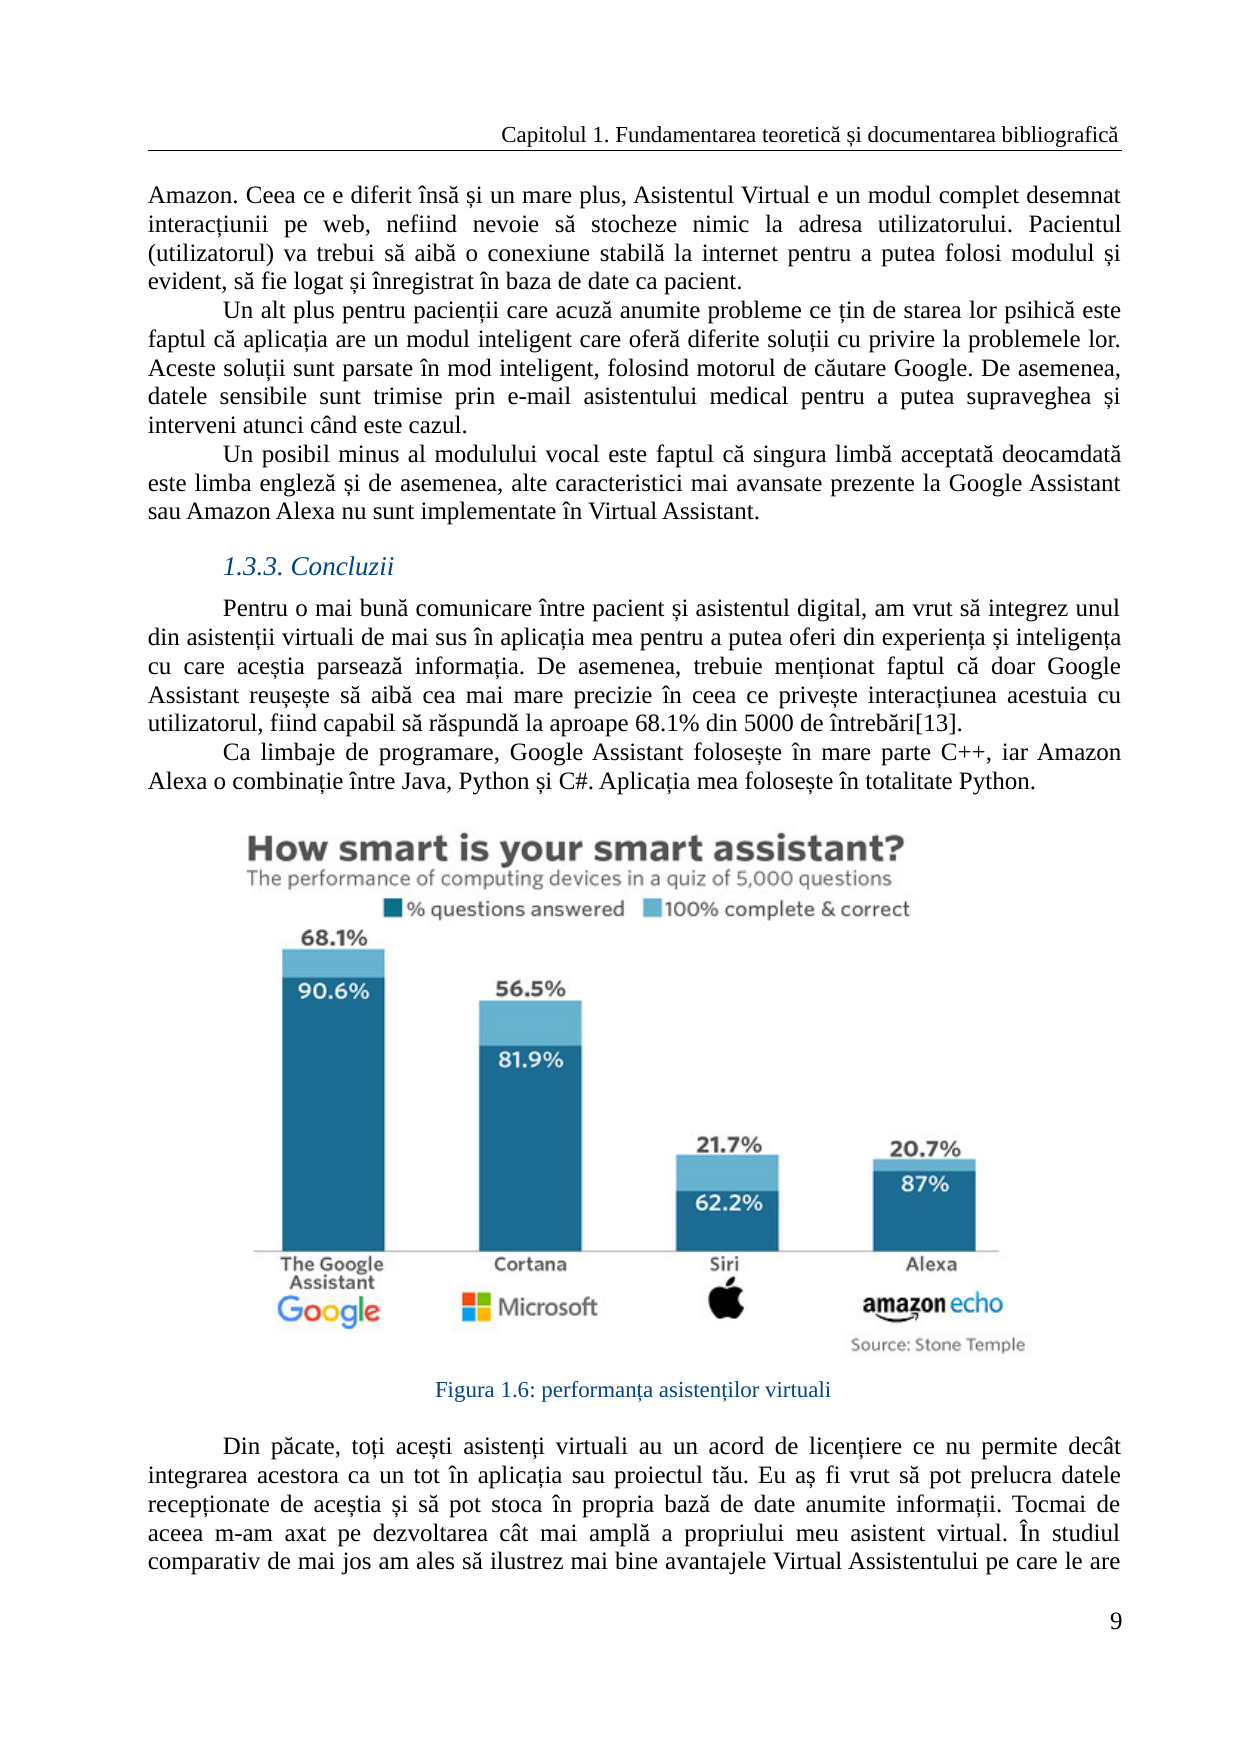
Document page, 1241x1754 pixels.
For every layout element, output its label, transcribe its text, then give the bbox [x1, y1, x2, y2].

text Din păcate, toți acești asistenți virtuali au un acord de licențiere ce nu permite decât integrarea acestora ca un tot în aplicația sau proiectul tău. Eu aș fi vrut să pot prelucra datele recepționate de aceștia și să pot stoca în propria bază de date anumite informații. Tocmai de aceea m-am axat pe dezvoltarea cât mai amplă a propriului meu asistent virtual. În studiul comparativ de mai jos am ales să ilustrez mai bine avantajele Virtual Assistentului pe care le are [148, 1431, 1122, 1575]
text Figura 1.6: performanța asistenților virtuali [146, 1372, 1120, 1403]
text Pentru o mai bună comunicare între pacient și asistentul digital, am vrut să integrez unul din asistenții virtuali de mai sus în aplicația mea pentru a putea oferi din experiența și inteligența cu care aceștia parsează informația. De asemenea, trebuie menționat faptul că doar Google Assistant reușește să aibă cea mai mare precizie în ceea ce privește interacțiunea acestuia cu utilizatorul, fiind capabil să răspundă la aproape 68.1% din 5000 de întrebări[8]. [148, 593, 1122, 737]
text Ca limbaje de programare, Google Assistant folosește în mare parte C++, iar Amazon Alexa o combinație între Java, Python și C#. Aplicația mea folosește în totalitate Python. [148, 737, 1122, 795]
text Un posibil minus al modulului vocal este faptul că singura limbă acceptată deocamdată este limba engleză și de asemenea, alte caracteristici mai avansate prezente la Google Assistant sau Amazon Alexa nu sunt implementate în Virtual Assistant. [148, 439, 1122, 525]
text Amazon. Ceea ce e diferit însă și un mare plus, Asistentul Virtual e un modul complet desemnat interacțiunii pe web, nefiind nevoie să stocheze nimic la adresa utilizatorului. Pacientul (utilizatorul) va trebui să aibă o conexiune stabilă la internet pentru a putea folosi modulul și evident, să fie logat și înregistrat în baza de date ca pacient. [148, 180, 1122, 295]
subtitle Concluzii [223, 550, 1122, 581]
picture [145, 823, 1121, 1372]
text Un alt plus pentru pacienții care acuză anumite probleme ce țin de starea lor psihică este faptul că aplicația are un modul inteligent care oferă diferite soluții cu privire la problemele lor. Aceste soluții sunt parsate în mod inteligent, folosind motorul de căutare Google. De asemenea, datele sensibile sunt trimise prin e-mail asistentului medical pentru a putea supraveghea și interveni atunci când este cazul. [148, 295, 1122, 439]
